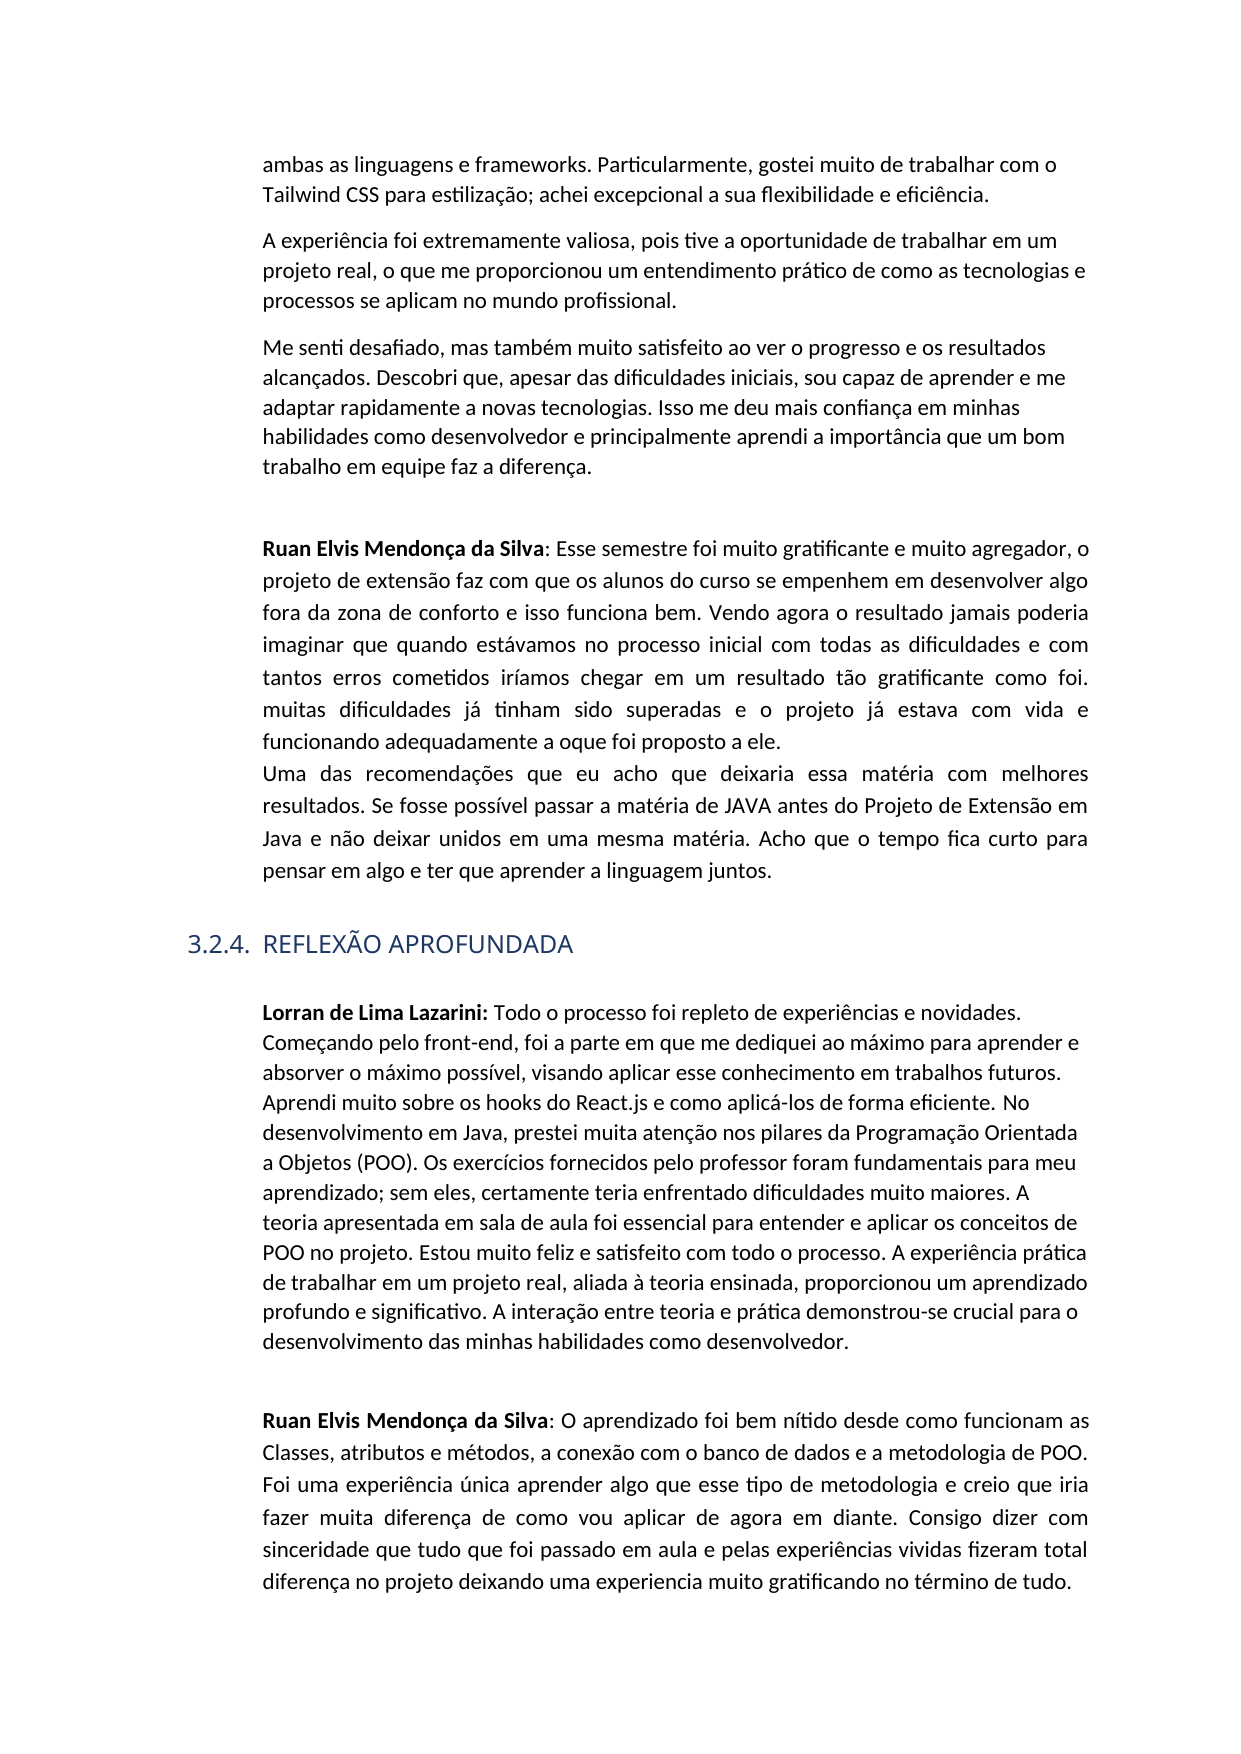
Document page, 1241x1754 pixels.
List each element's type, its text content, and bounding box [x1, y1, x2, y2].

text A experiência foi extremamente valiosa, pois tive a oportunidade de trabalhar em um projeto real, o que me proporcionou um entendimento prático de como as tecnologias e processos se aplicam no mundo profissional. [262, 226, 1090, 314]
text Lorran de Lima Lazarini: Todo o processo foi repleto de experiências e novidades. Começando pelo front-end, foi a parte em que me dediquei ao máximo para aprender e absorver o máximo possível, visando aplicar esse conhecimento em trabalhos futuros. Aprendi muito sobre os hooks do React.js e como aplicá-los de forma eficiente. No desenvolvimento em Java, prestei muita atenção nos pilares da Programação Orientada a Objetos (POO). Os exercícios fornecidos pelo professor foram fundamentais para meu aprendizado; sem eles, certamente teria enfrentado dificuldades muito maiores. A teoria apresentada em sala de aula foi essencial para entender e aplicar os conceitos de POO no projeto. Estou muito feliz e satisfeito com todo o processo. A experiência prática de trabalhar em um projeto real, aliada à teoria ensinada, proporcionou um aprendizado profundo e significativo. A interação entre teoria e prática demonstrou-se crucial para o desenvolvimento das minhas habilidades como desenvolvedor. [262, 998, 1090, 1355]
text ambas as linguagens e frameworks. Particularmente, gostei muito de trabalhar com o Tailwind CSS para estilização; achei excepcional a sua flexibilidade e eficiência. [262, 150, 1090, 208]
text Me senti desafiado, mas também muito satisfeito ao ver o progresso e os resultados alcançados. Descobri que, apesar das dificuldades iniciais, sou capaz de aprender e me adaptar rapidamente a novas tecnologias. Isso me deu mais confiança em minhas habilidades como desenvolvedor e principalmente aprendi a importância que um bom trabalho em equipe faz a diferença. [262, 333, 1090, 480]
subtitle REFLEXÃO APROFUNDADA [187, 927, 1090, 961]
list Uma das recomendações que eu acho que deixaria essa matéria com melhores resultados. Se fosse possível passar a matéria de JAVA antes do Projeto de Extensão em Java e não deixar unidos em uma mesma matéria. Acho que o tempo fica curto para pensar em algo e ter que aprender a linguagem juntos. [262, 759, 1090, 884]
list Ruan Elvis Mendonça da Silva: O aprendizado foi bem nítido desde como funcionam as Classes, atributos e métodos, a conexão com o banco de dados e a metodologia de POO. Foi uma experiência única aprender algo que esse tipo de metodologia e creio que iria fazer muita diferença de como vou aplicar de agora em diante. Consigo dizer com sinceridade que tudo que foi passado em aula e pelas experiências vividas fizeram total diferença no projeto deixando uma experiencia muito gratificando no término de tudo. [262, 1406, 1090, 1595]
list Ruan Elvis Mendonça da Silva: Esse semestre foi muito gratificante e muito agregador, o projeto de extensão faz com que os alunos do curso se empenhem em desenvolver algo fora da zona de conforto e isso funciona bem. Vendo agora o resultado jamais poderia imaginar que quando estávamos no processo inicial com todas as dificuldades e com tantos erros cometidos iríamos chegar em um resultado tão gratificante como foi. muitas dificuldades já tinham sido superadas e o projeto já estava com vida e funcionando adequadamente a oque foi proposto a ele. [262, 534, 1090, 755]
